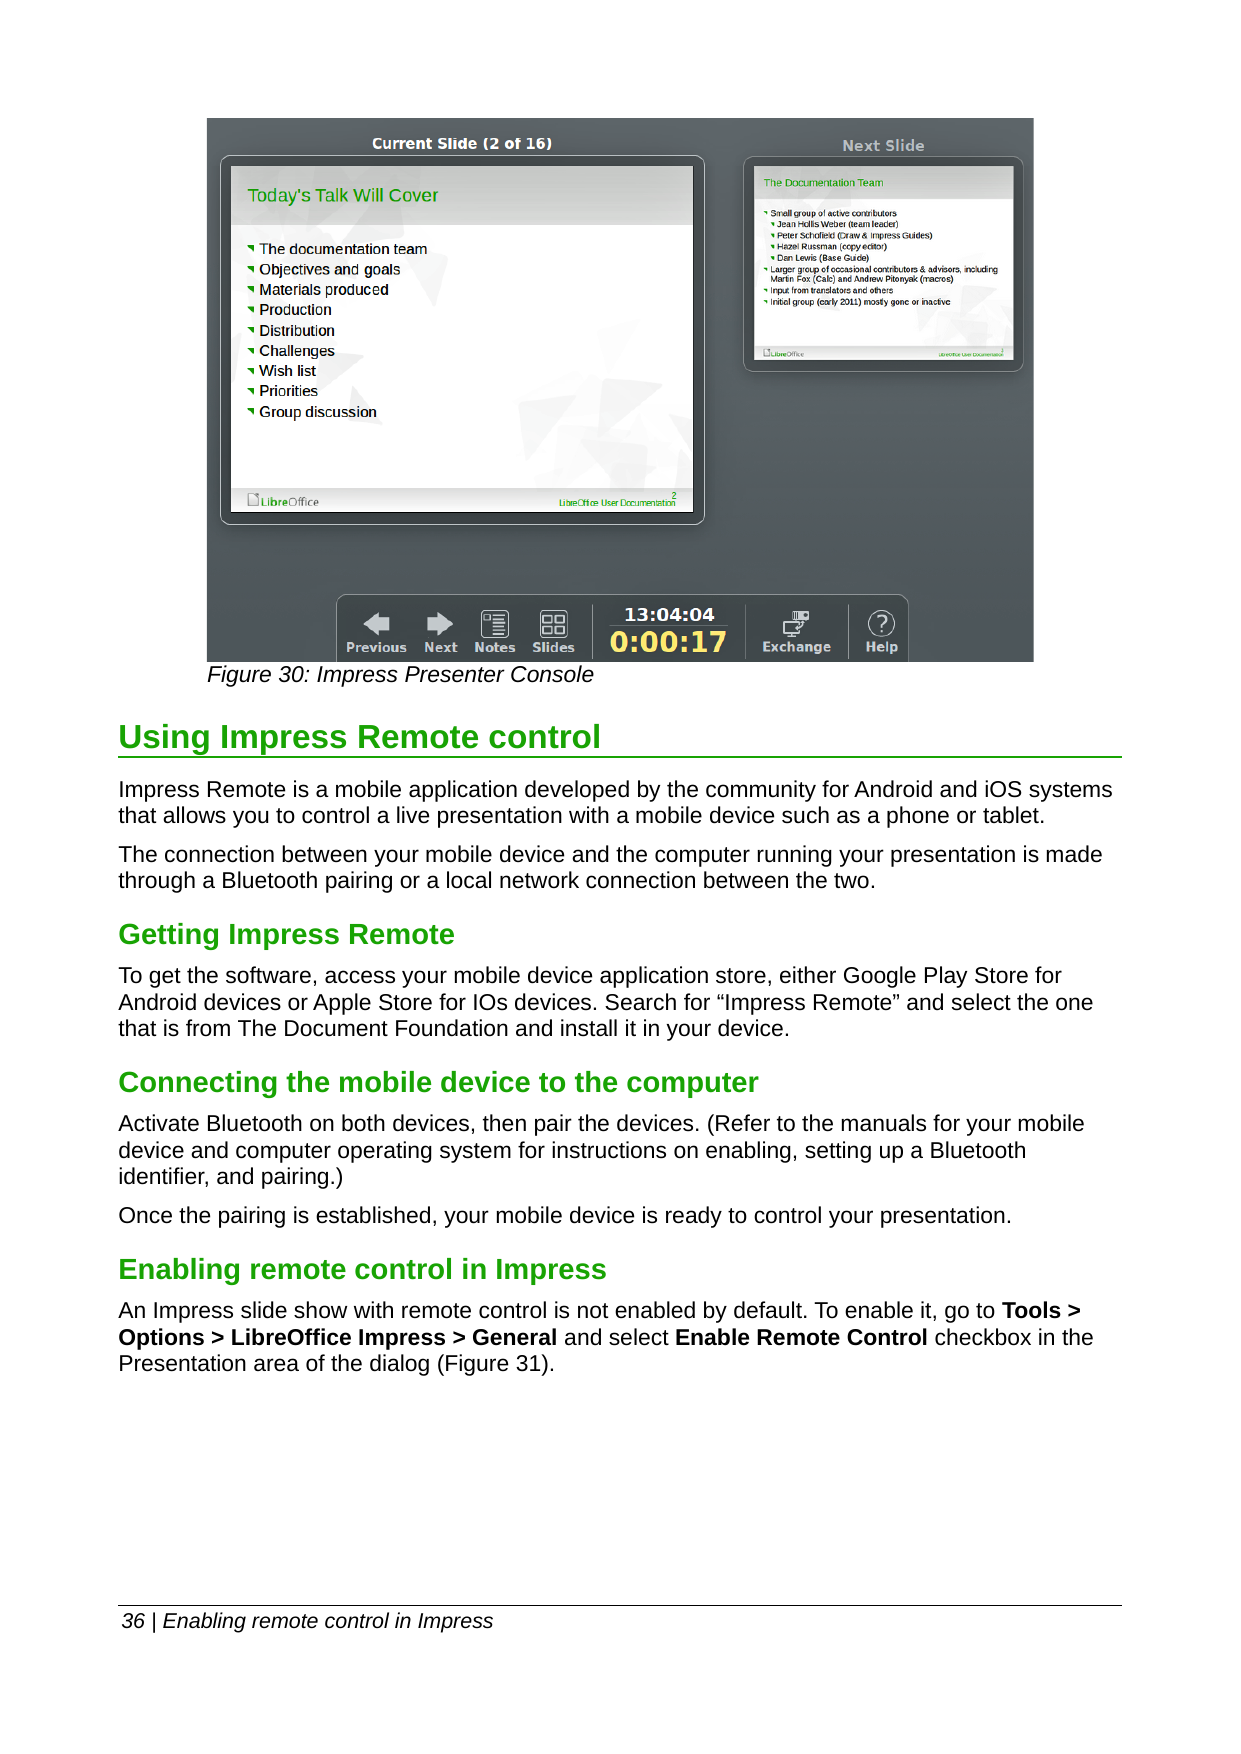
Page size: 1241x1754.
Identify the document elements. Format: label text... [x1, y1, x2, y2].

subtitle Enabling remote control in Impress [118, 1252, 1122, 1286]
text Figure 30: Impress Presenter Console [207, 662, 1033, 688]
text An Impress slide show with remote control is not enabled by default. To enable it, go to Tools > Options > LibreOffice Impress > General and select Enable Remote Control checkbox in the Presentation area of the dialog (Figure 31). [118, 1297, 1122, 1376]
picture [206, 118, 1034, 662]
subtitle Getting Impress Remote [118, 917, 1122, 951]
subtitle Connecting the mobile device to the computer [118, 1065, 1122, 1099]
text The connection between your mobile device and the computer running your presentation is made through a Bluetooth pairing or a local network connection between the two. [118, 841, 1122, 893]
text Impress Remote is a mobile application developed by the community for Android and iOS systems that allows you to control a live presentation with a mobile device such as a phone or tablet. [118, 776, 1122, 828]
subtitle Using Impress Remote control [118, 717, 1122, 756]
text Activate Bluetooth on both devices, then pair the devices. (Refer to the manuals for your mobile device and computer operating system for instructions on enabling, setting up a Bluetooth identifier, and pairing.) [118, 1110, 1122, 1189]
text Once the pairing is established, your mobile device is ready to control your presentation. [118, 1202, 1122, 1228]
text To get the software, access your mobile device application store, either Google Play Store for Android devices or Apple Store for IOs devices. Search for “Impress Remote” and select the one that is from The Document Foundation and install it in your device. [118, 962, 1122, 1041]
